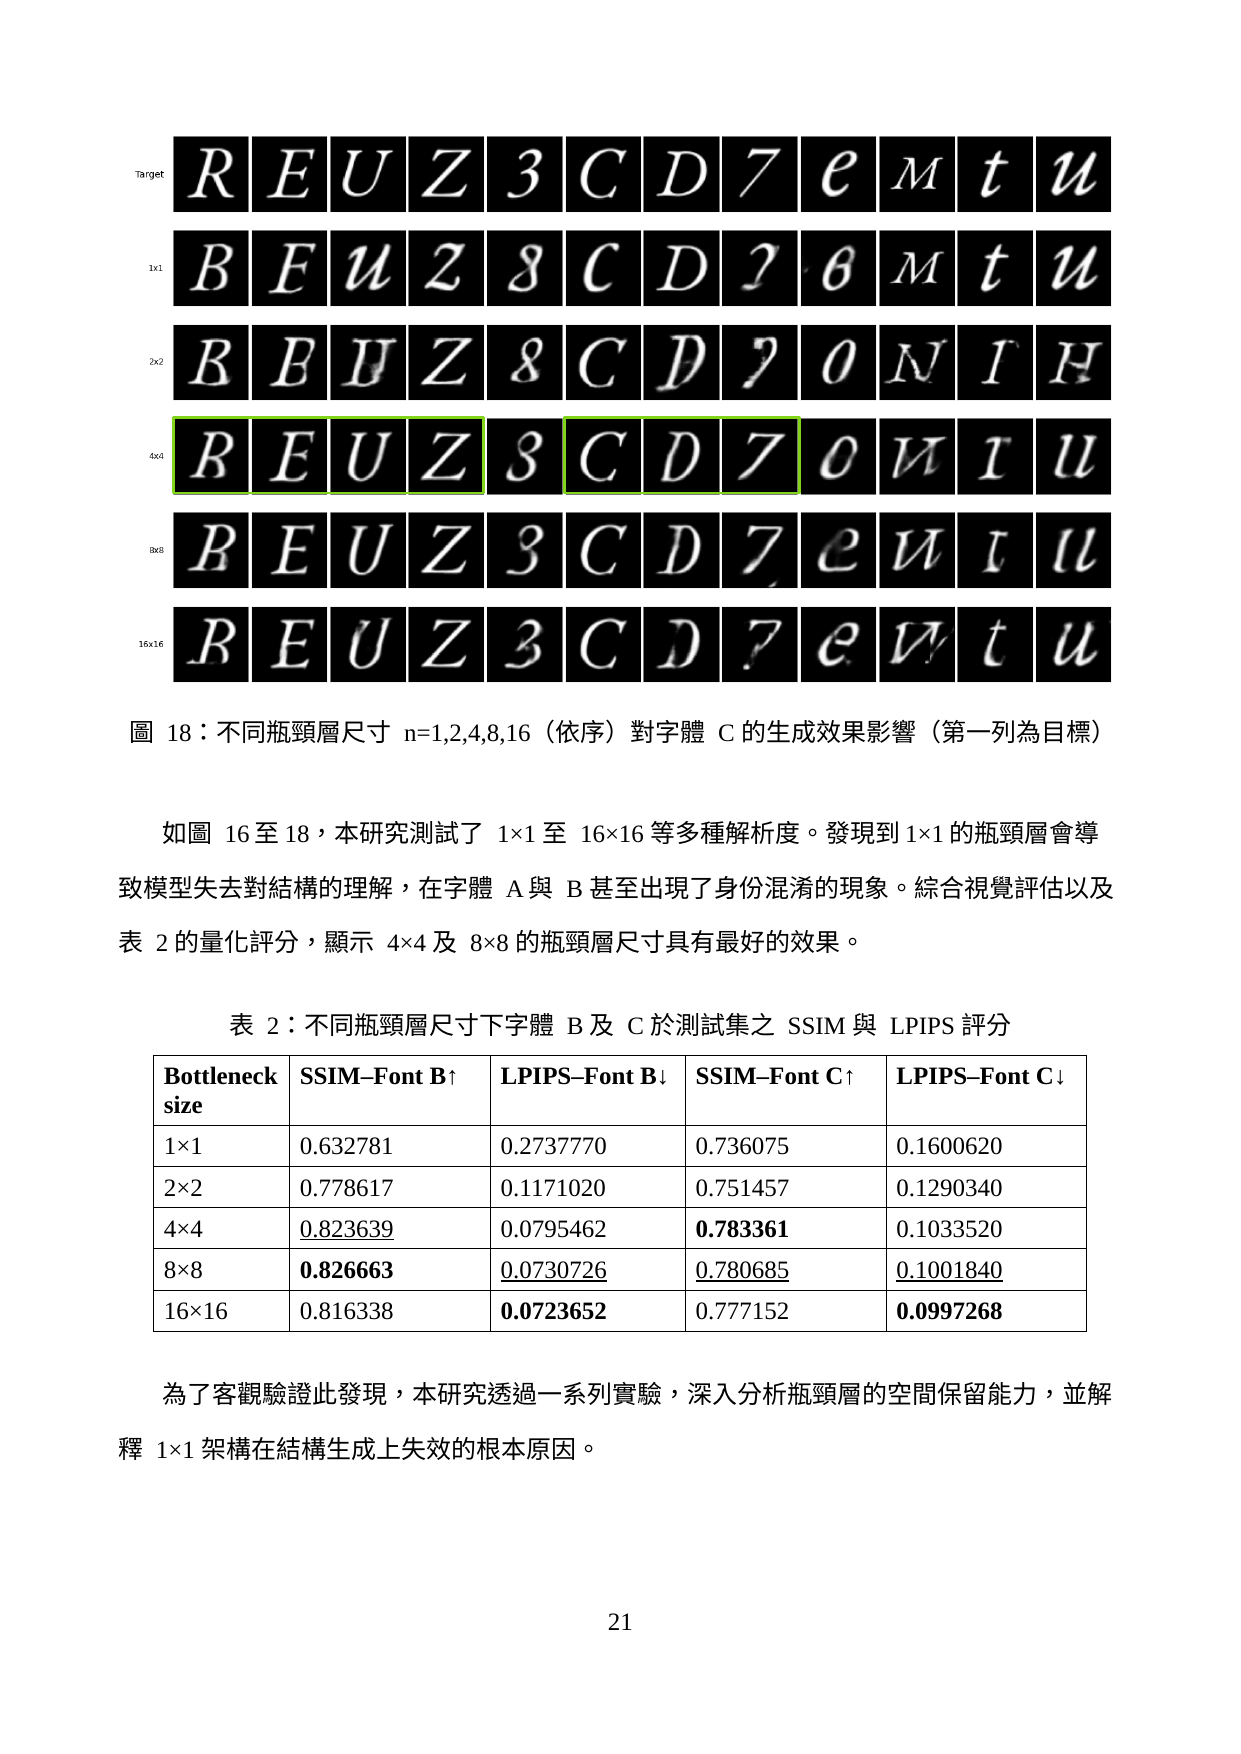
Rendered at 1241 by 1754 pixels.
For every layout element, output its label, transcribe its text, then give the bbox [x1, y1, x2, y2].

table_cell 0.1171020 [491, 1167, 685, 1207]
table_cell 2×2 [154, 1167, 289, 1207]
table_header LPIPS–Font B↓ [491, 1056, 685, 1124]
table_cell 0.826663 [290, 1249, 490, 1289]
table_cell 0.0997268 [887, 1291, 1086, 1331]
table_cell 8×8 [154, 1249, 289, 1289]
table_cell 0.1290340 [887, 1167, 1086, 1207]
table_cell 0.0723652 [491, 1291, 685, 1331]
table_cell 0.777152 [686, 1291, 886, 1331]
table_cell 4×4 [154, 1208, 289, 1248]
table_cell 0.1033520 [887, 1208, 1086, 1248]
table_cell 0.1001840 [887, 1249, 1086, 1289]
table_cell 0.751457 [686, 1167, 886, 1207]
table_cell 1×1 [154, 1126, 289, 1166]
table_cell 16×16 [154, 1291, 289, 1331]
picture [128, 131, 1117, 688]
table_cell 0.736075 [686, 1126, 886, 1166]
table_cell 0.1600620 [887, 1126, 1086, 1166]
table_cell 0.2737770 [491, 1126, 685, 1166]
table_header SSIM–Font C↑ [686, 1056, 886, 1124]
table_cell 0.823639 [290, 1208, 490, 1248]
table_cell 0.783361 [686, 1208, 886, 1248]
table_cell 0.632781 [290, 1126, 490, 1166]
table_cell 0.0730726 [491, 1249, 685, 1289]
table_header Bottleneck size [154, 1056, 289, 1124]
text 表 2：不同瓶頸層尺寸下字體 B 及 C 於測試集之 SSIM 與 LPIPS 評分 [118, 1006, 1122, 1042]
text 為了客觀驗證此發現，本研究透過一系列實驗，深入分析瓶頸層的空間保留能力，並解釋 1×1 架構在結構生成上失效的根本原因。 [118, 1375, 1122, 1466]
table_cell 0.778617 [290, 1167, 490, 1207]
table_cell 0.816338 [290, 1291, 490, 1331]
table_cell 0.780685 [686, 1249, 886, 1289]
table_cell [118, 118, 1122, 754]
text 如圖 16至18，本研究測試了 1×1 至 16×16 等多種解析度。發現到1×1的瓶頸層會導致模型失去對結構的理解，在字體 A 與 B 甚至出現了身份混淆的現象。綜合視覺評估以及表 2 的量化評分，顯示 4×4 及 8×8 的瓶頸層尺寸具有最好的效果。 [118, 814, 1122, 959]
table_header SSIM–Font B↑ [290, 1056, 490, 1124]
table_header LPIPS–Font C↓ [887, 1056, 1086, 1124]
table_cell 0.0795462 [491, 1208, 685, 1248]
